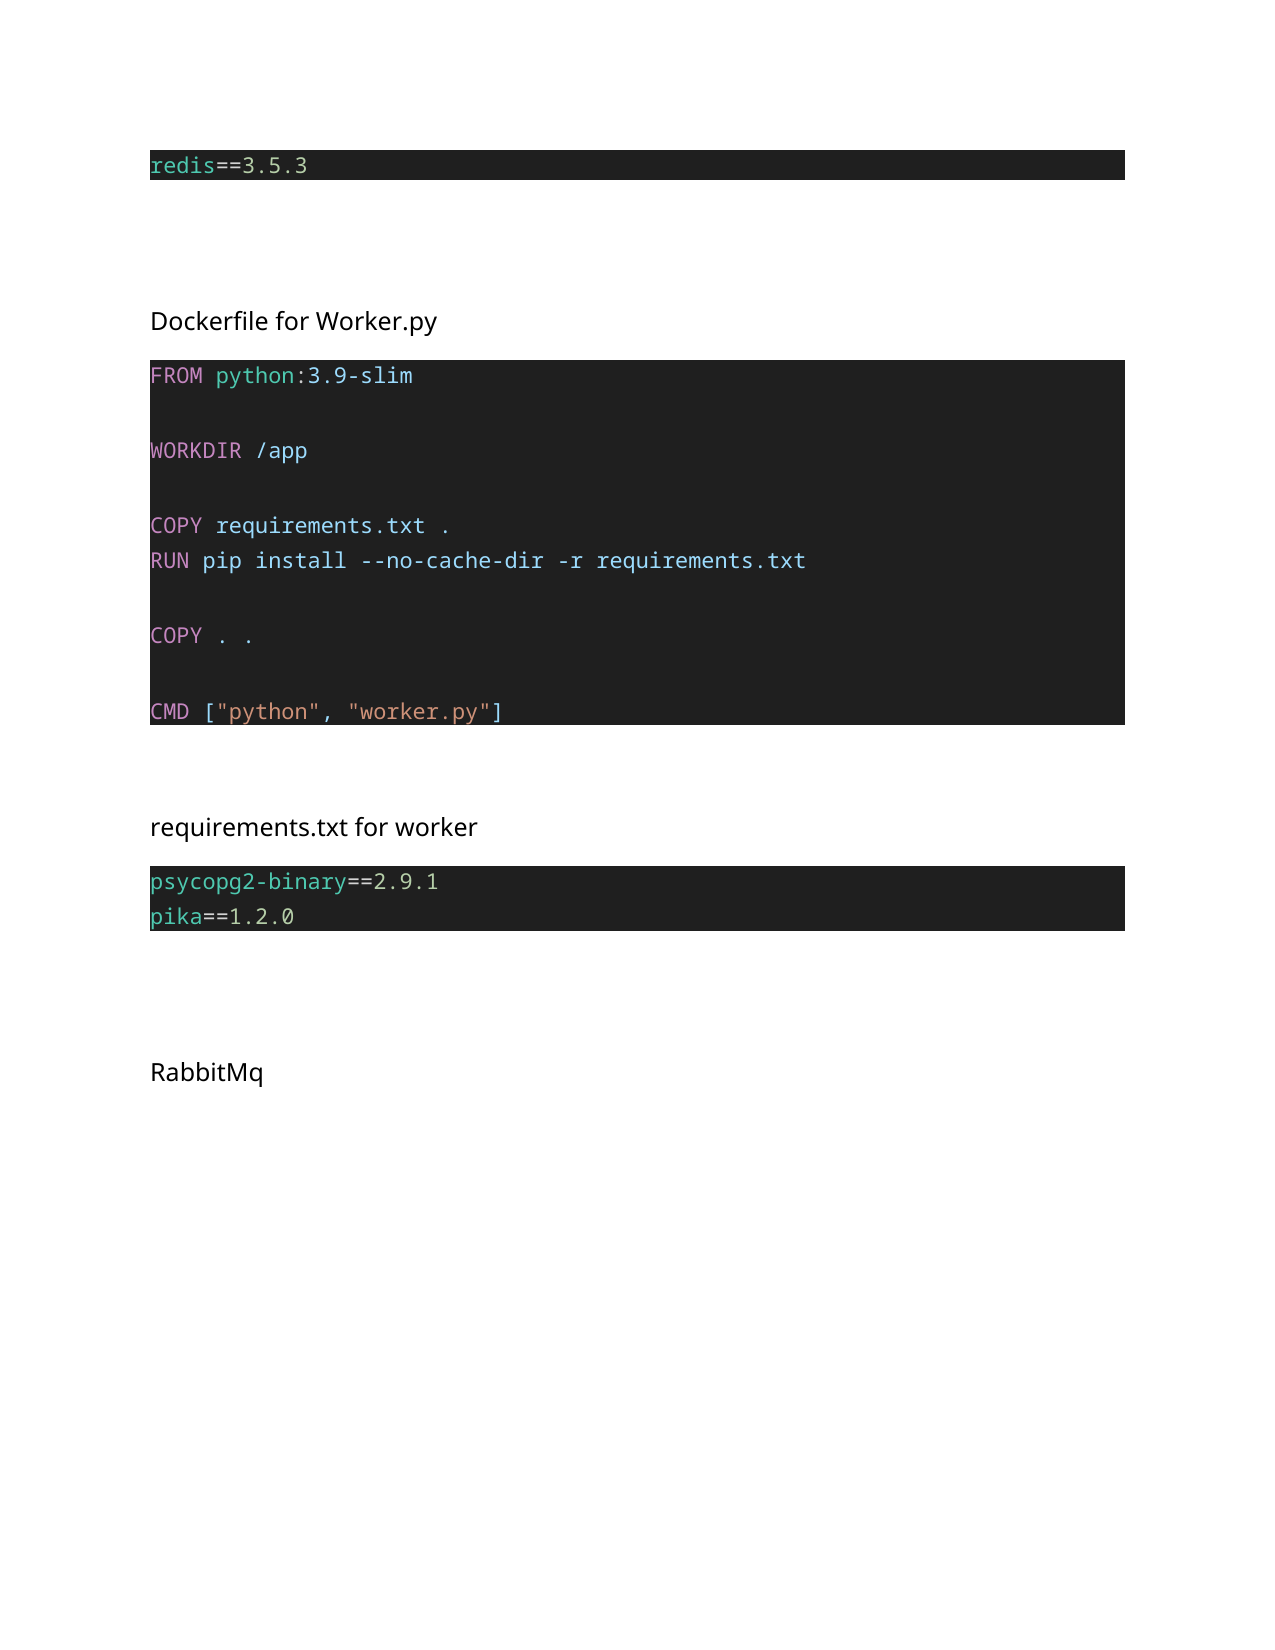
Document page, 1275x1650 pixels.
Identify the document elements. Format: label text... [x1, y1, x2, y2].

text redis==3.5.3 [150, 150, 1125, 180]
text RUN pip install --no-cache-dir -r requirements.txt [150, 545, 1125, 575]
text Dockerfile for Worker.py [150, 185, 1125, 338]
text COPY requirements.txt . [150, 510, 1125, 540]
text RabbitMq [150, 936, 1125, 1088]
text COPY . . [150, 620, 1125, 650]
text CMD ["python", "worker.py"] [150, 696, 1125, 725]
text FROM python:3.9-slim [150, 360, 1125, 389]
text psycopg2-binary==2.9.1 [150, 866, 1125, 896]
text requirements.txt for worker [150, 731, 1125, 844]
text WORKDIR /app [150, 435, 1125, 465]
text pika==1.2.0 [150, 901, 1125, 931]
